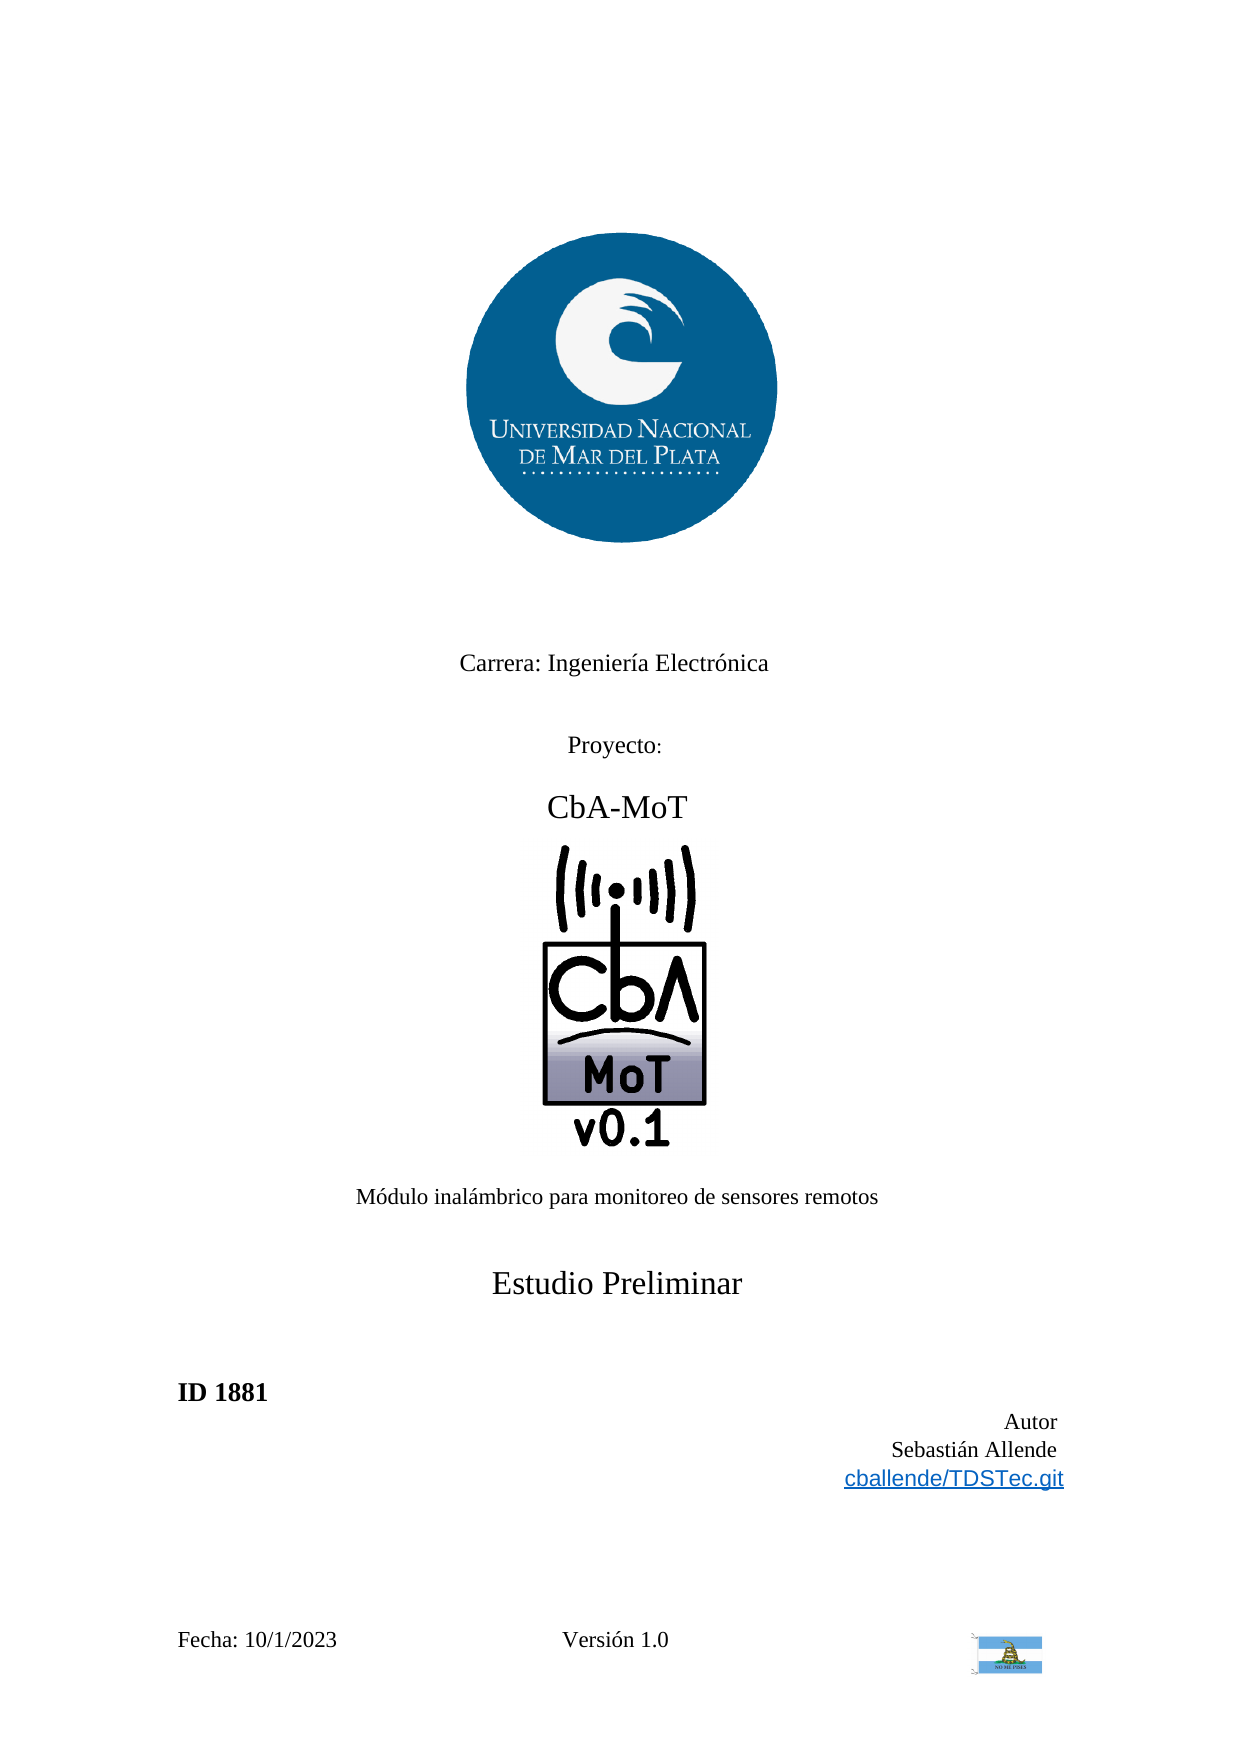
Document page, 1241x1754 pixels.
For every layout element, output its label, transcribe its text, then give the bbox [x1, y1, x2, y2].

text Carrera: Ingeniería Electrónica [177, 648, 1057, 676]
picture [967, 1631, 1046, 1677]
text cballende/TDSTec.git [177, 1464, 1063, 1491]
text Módulo inalámbrico para monitoreo de sensores remotos [177, 1183, 1057, 1235]
text Autor [177, 1408, 1057, 1434]
picture [441, 208, 802, 568]
text Proyecto: [177, 731, 1057, 759]
text Estudio Preliminar [177, 1263, 1057, 1302]
text Sebastián Allende [177, 1436, 1057, 1462]
subtitle ID 1881 [177, 1377, 1063, 1408]
text CbA-MoT [177, 787, 1057, 826]
picture [519, 838, 720, 1156]
